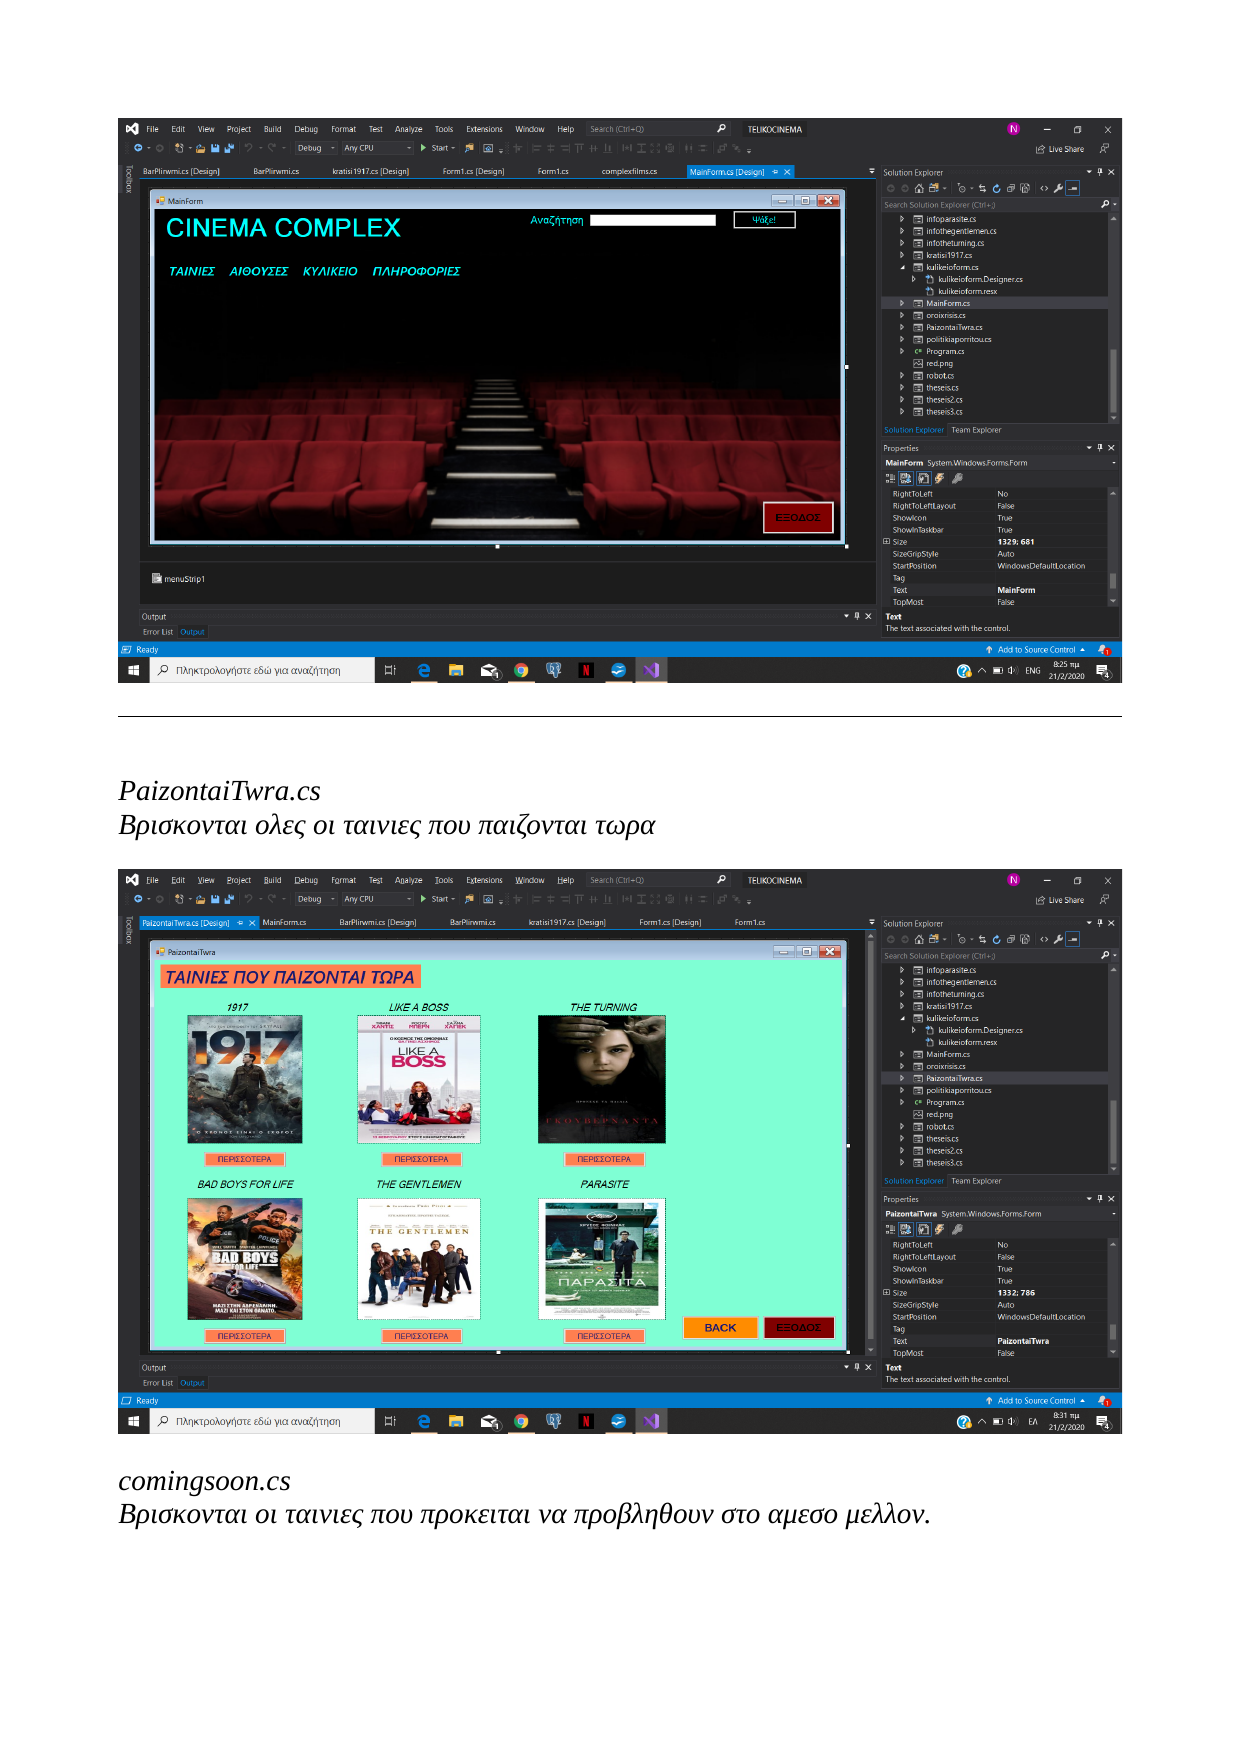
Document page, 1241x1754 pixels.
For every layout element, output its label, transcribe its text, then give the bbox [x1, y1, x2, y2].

text Βρισκονται οι ταινιες που προκειται να προβληθουν στο αμεσο μελλον. [118, 1496, 1122, 1530]
text comingsoon.cs [118, 1463, 1122, 1496]
text PaizontaiTwra.cs [118, 773, 1122, 807]
picture [118, 869, 1123, 1434]
picture [118, 118, 1123, 683]
text Βρισκονται ολες οι ταινιες που παιζονται τωρα [118, 807, 1122, 841]
